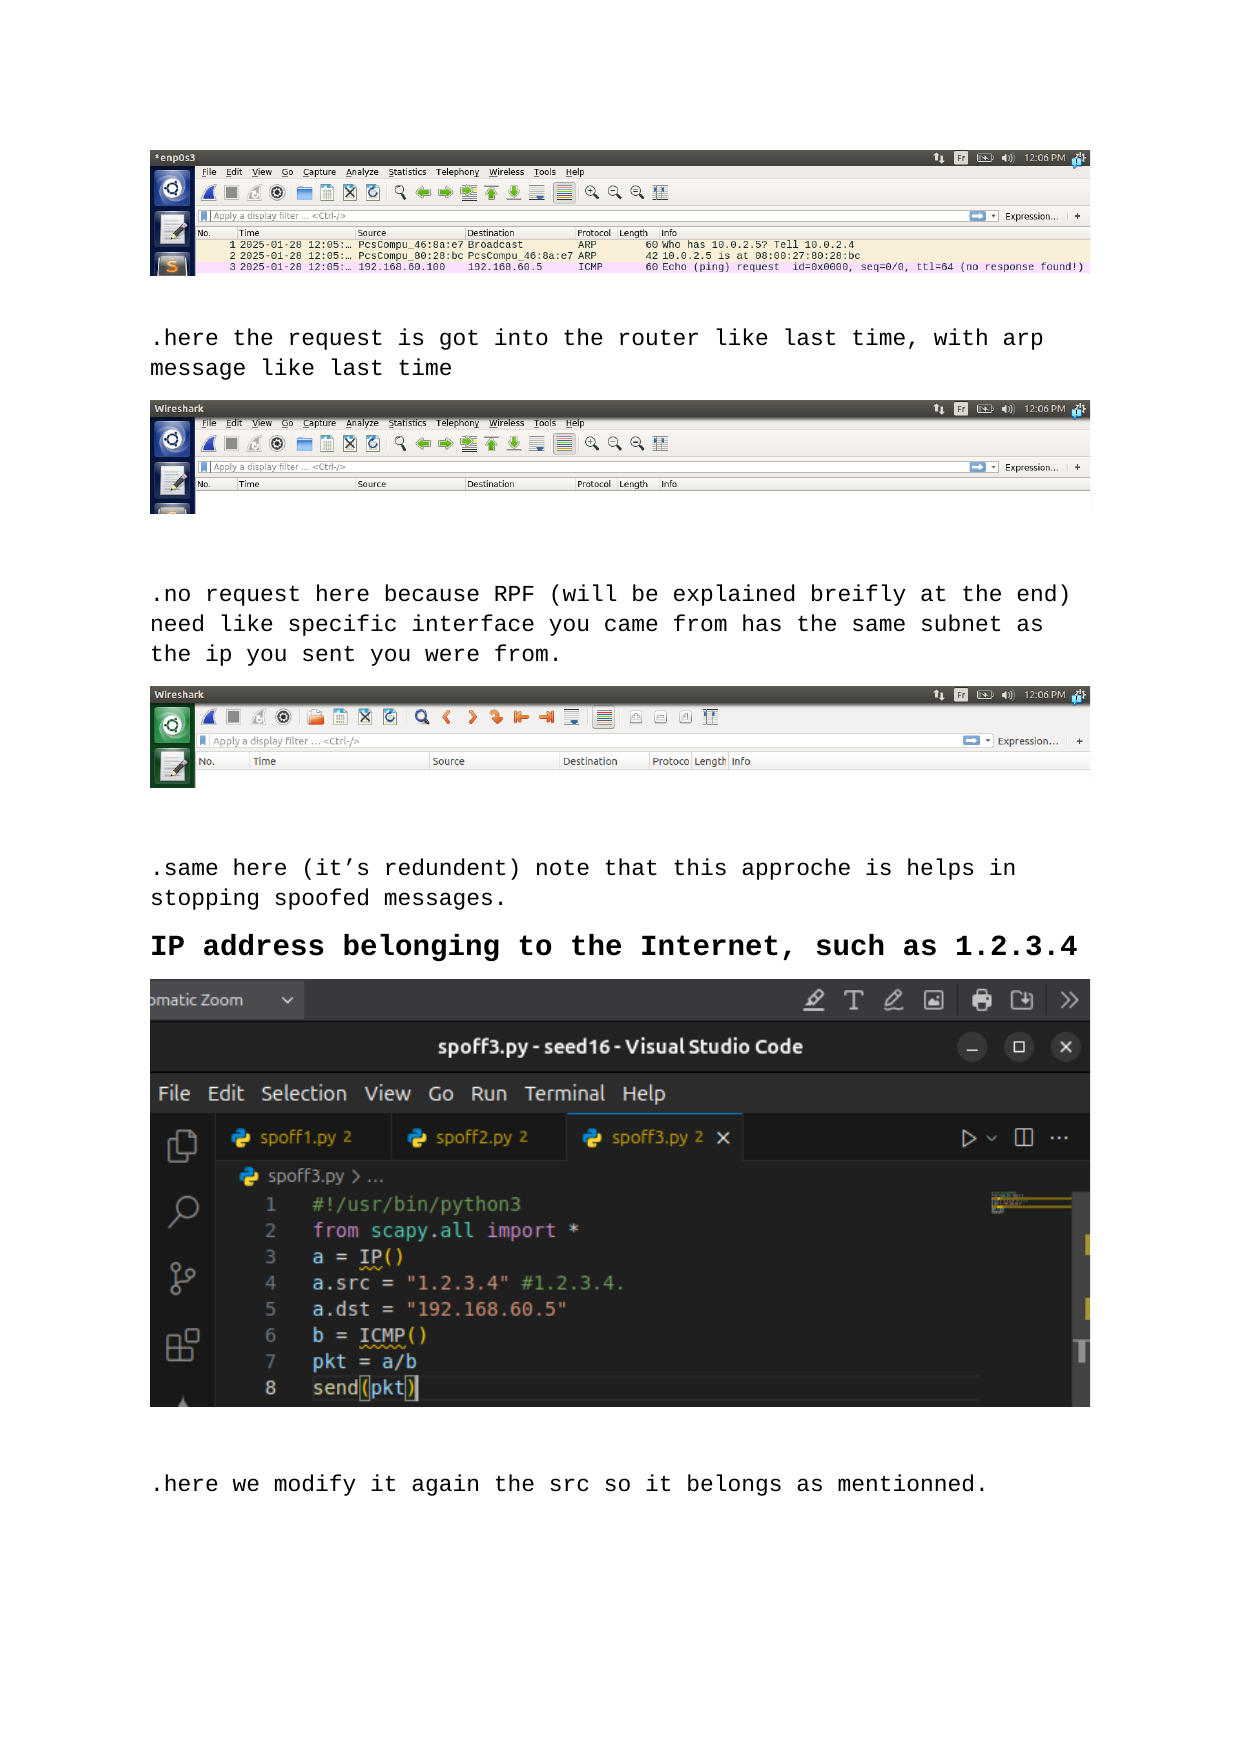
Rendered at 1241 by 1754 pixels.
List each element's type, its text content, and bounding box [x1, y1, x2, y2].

picture [150, 686, 1091, 788]
text .here we modify it again the src so it belongs as mentionned. [150, 1473, 1090, 1499]
picture [150, 400, 1091, 514]
subtitle IP address belonging to the Internet, such as 1.2.3.4 [150, 931, 1090, 964]
text .here the request is got into the router like last time, with arp message like last time [150, 327, 1090, 382]
picture [150, 150, 1091, 276]
picture [150, 979, 1091, 1407]
text .same here (it’s redundent) note that this approche is helps in stopping spoofed messages. [150, 857, 1090, 912]
text .no request here because RPF (will be explained breifly at the end) need like specific interface you came from has the same subnet as the ip you sent you were from. [150, 583, 1090, 668]
